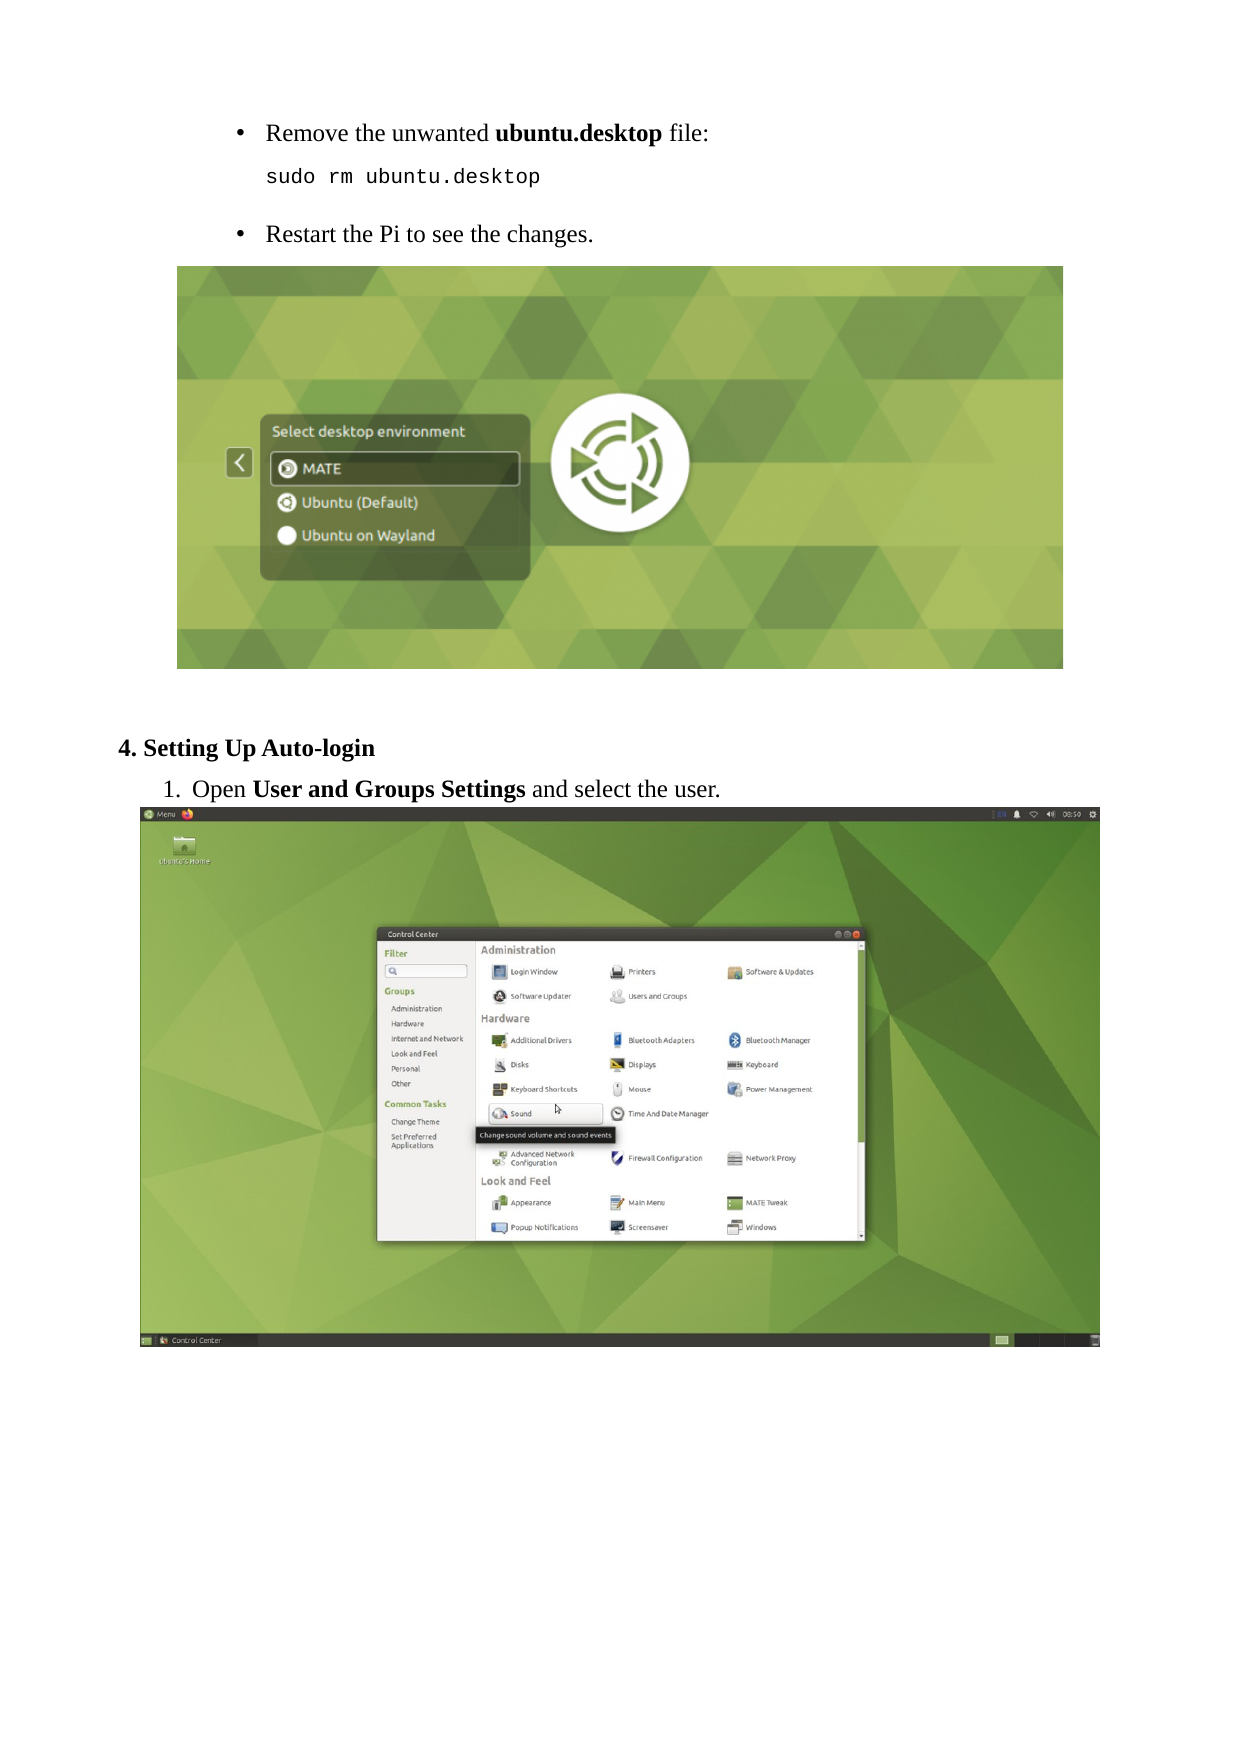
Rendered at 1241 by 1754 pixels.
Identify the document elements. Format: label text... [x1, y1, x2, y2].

list Open User and Groups Settings and select the user. [162, 774, 1122, 803]
picture [140, 807, 1100, 1347]
picture [177, 266, 1064, 669]
list sudo rm ubuntu.desktop [236, 166, 1122, 189]
list Remove the unwanted ubuntu.desktop file: [236, 118, 1122, 147]
list Restart the Pi to see the changes. [236, 219, 1122, 248]
subtitle 4. Setting Up Auto-login [118, 733, 1122, 762]
